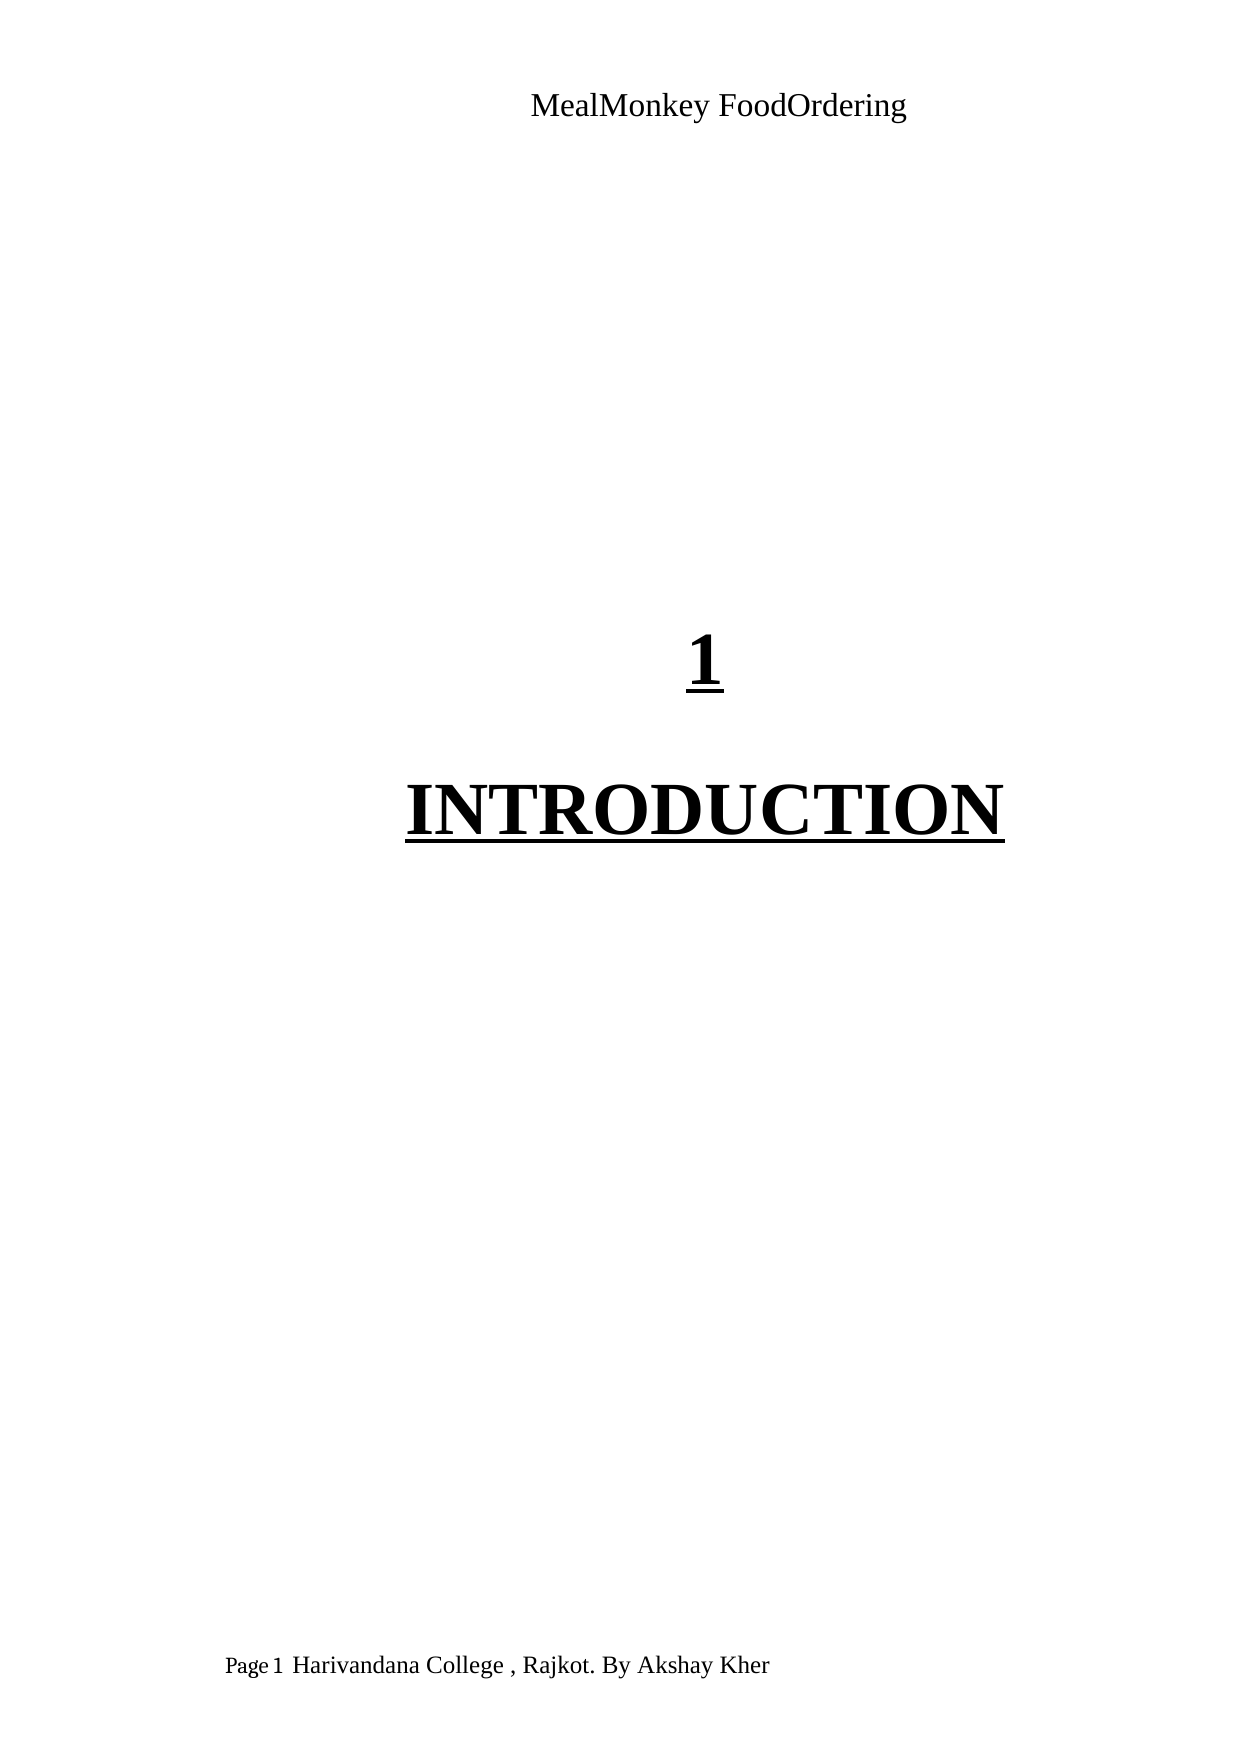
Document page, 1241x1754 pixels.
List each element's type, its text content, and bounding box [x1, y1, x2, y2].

text INTRODUCTION [150, 764, 1005, 850]
text 1 [242, 614, 1168, 701]
